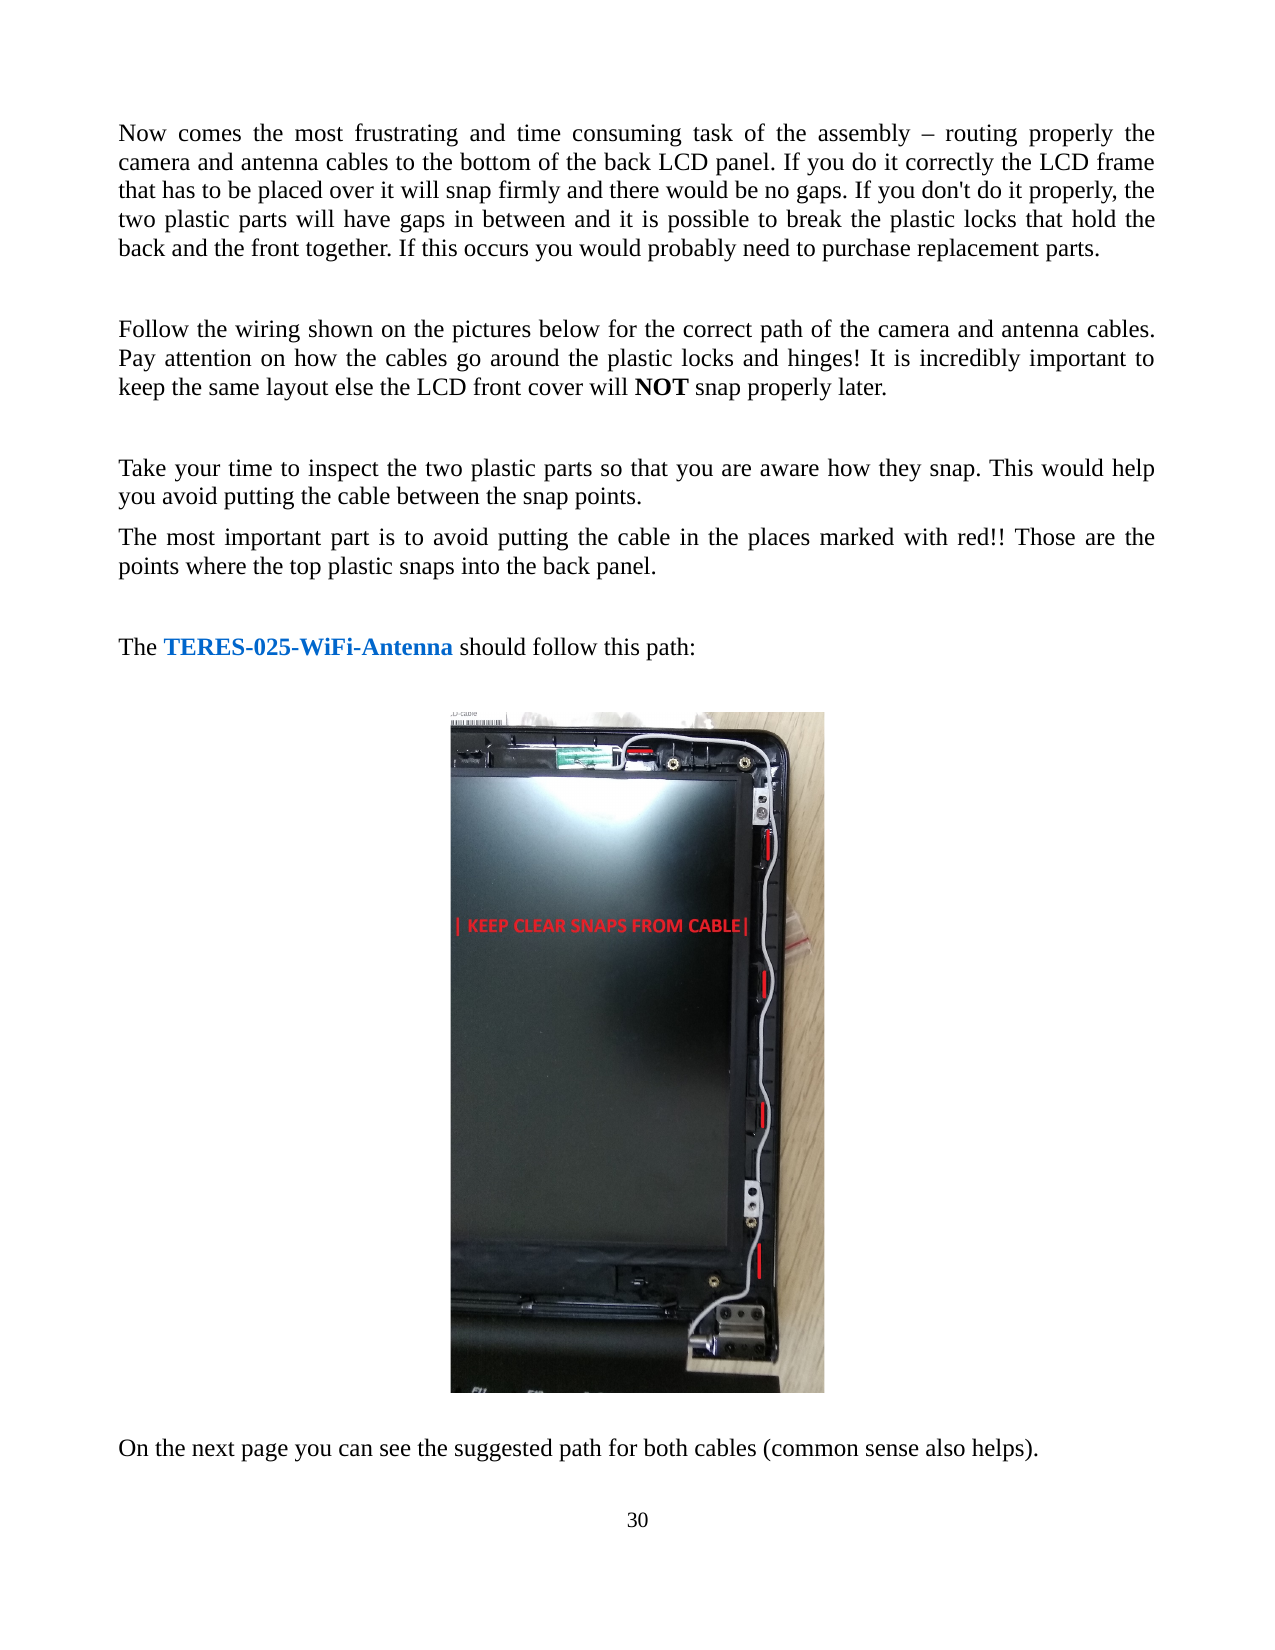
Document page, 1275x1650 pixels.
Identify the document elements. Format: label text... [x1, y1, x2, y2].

picture [450, 712, 825, 1393]
text On the next page you can see the suggested path for both cables (common sense also helps). [118, 1433, 1157, 1462]
text The most important part is to avoid putting the cable in the places marked with red!! Those are the points where the top plastic snaps into the back panel. [118, 522, 1157, 579]
text Follow the wiring shown on the pictures below for the correct path of the camera and antenna cables. Pay attention on how the cables go around the plastic locks and hinges! It is incredibly important to keep the same layout else the LCD front cover will NOT snap properly later. [118, 314, 1157, 400]
text The TERES-025-WiFi-Antenna should follow this path: [118, 632, 1157, 661]
text Take your time to inspect the two plastic parts so that you are aware how they snap. This would help you avoid putting the cable between the snap points. [118, 453, 1157, 510]
text Now comes the most frustrating and time consuming task of the assembly – routing properly the camera and antenna cables to the bottom of the back LCD panel. If you do it correctly the LCD frame that has to be placed over it will snap firmly and there would be no gaps. If you don't do it properly, the two plastic parts will have gaps in between and it is possible to break the plastic locks that hold the back and the front together. If this occurs you would probably need to purchase replacement parts. [118, 118, 1157, 262]
